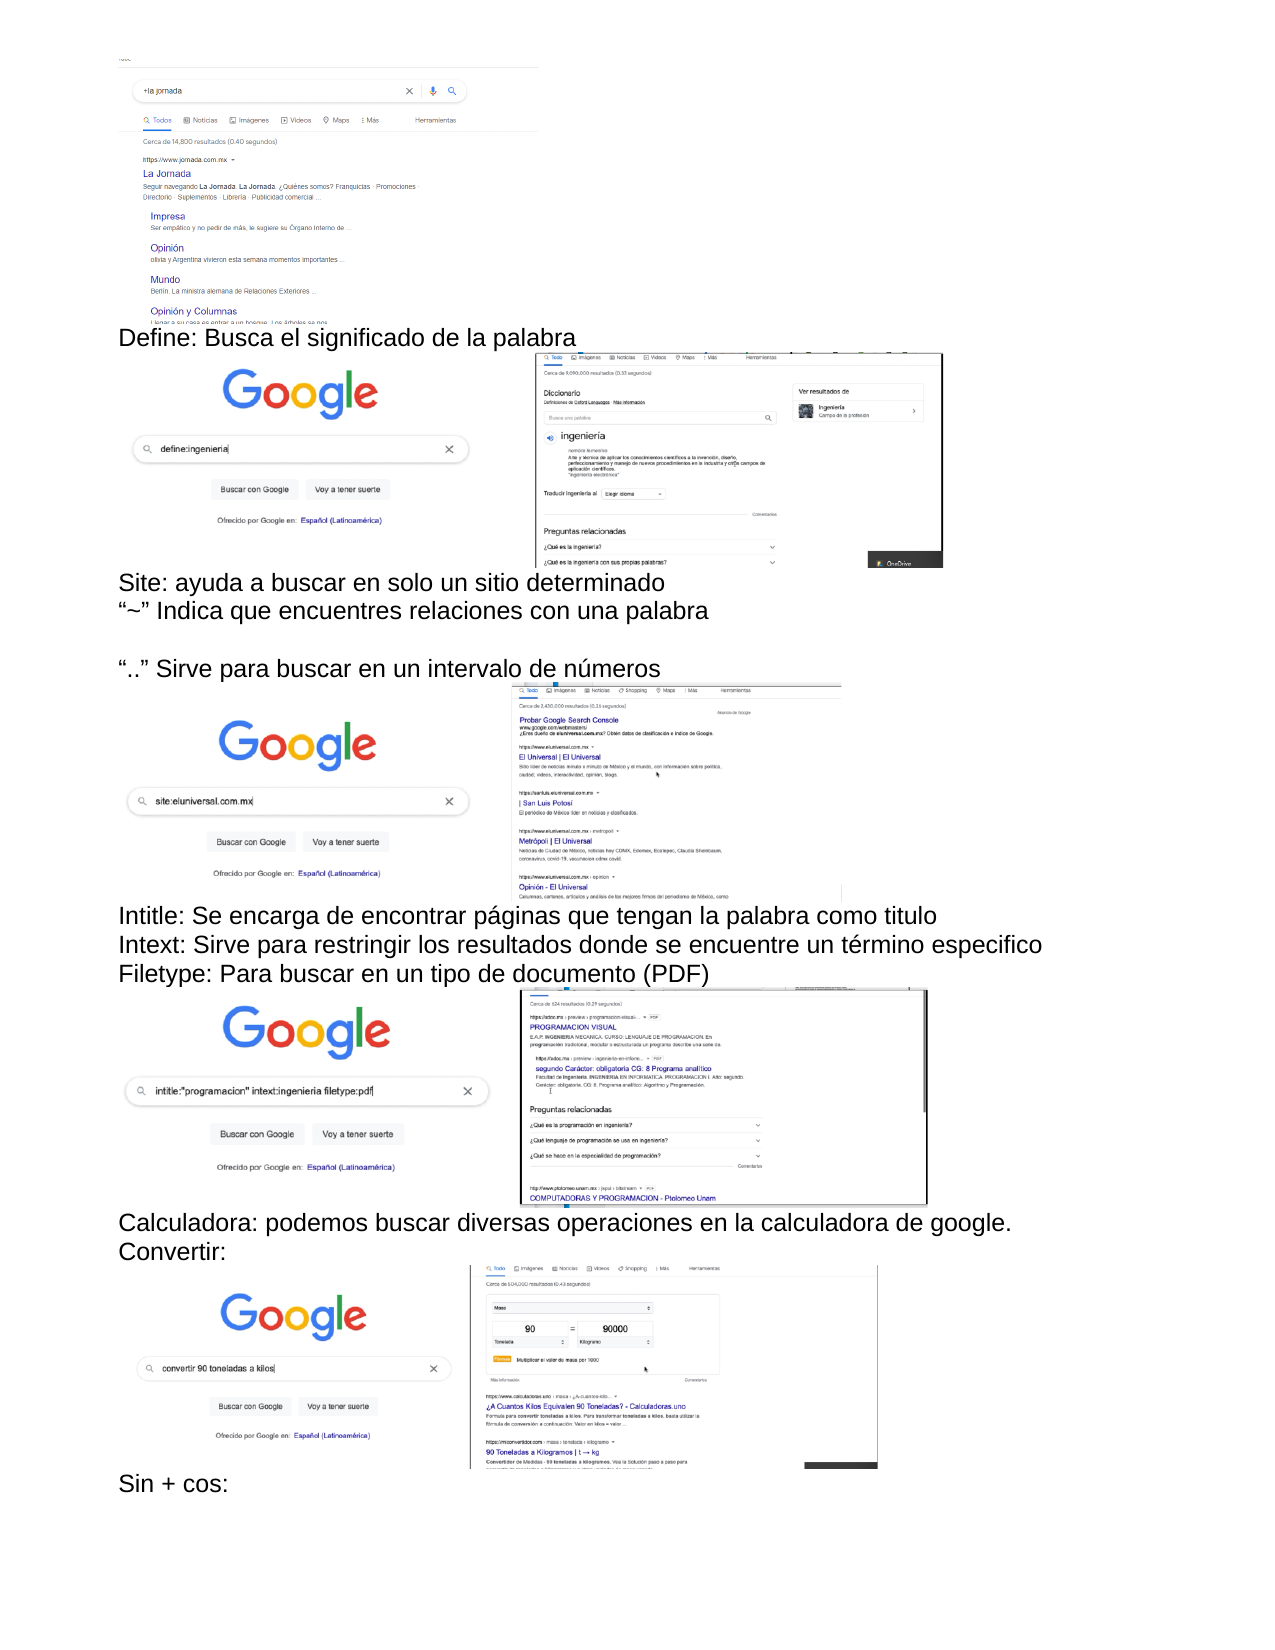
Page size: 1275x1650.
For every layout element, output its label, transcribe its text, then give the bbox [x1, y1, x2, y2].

text “~” Indica que encuentres relaciones con una palabra [118, 596, 1205, 625]
text “..” Sirve para buscar en un intervalo de números [118, 654, 1205, 683]
text Define: Busca el significado de la palabra [118, 323, 1205, 352]
text Filetype: Para buscar en un tipo de documento (PDF) [118, 959, 1205, 988]
text Calculadora: podemos buscar diversas operaciones en la calculadora de google. [118, 1208, 1205, 1237]
text Intitle: Se encarga de encontrar páginas que tengan la palabra como titulo [118, 901, 1205, 930]
text Convertir: [118, 1237, 1205, 1265]
text Site: ayuda a buscar en solo un sitio determinado [118, 568, 1205, 596]
text Sin + cos: [118, 1468, 1205, 1497]
text Intext: Sirve para restringir los resultados donde se encuentre un término especifico [118, 930, 1205, 959]
